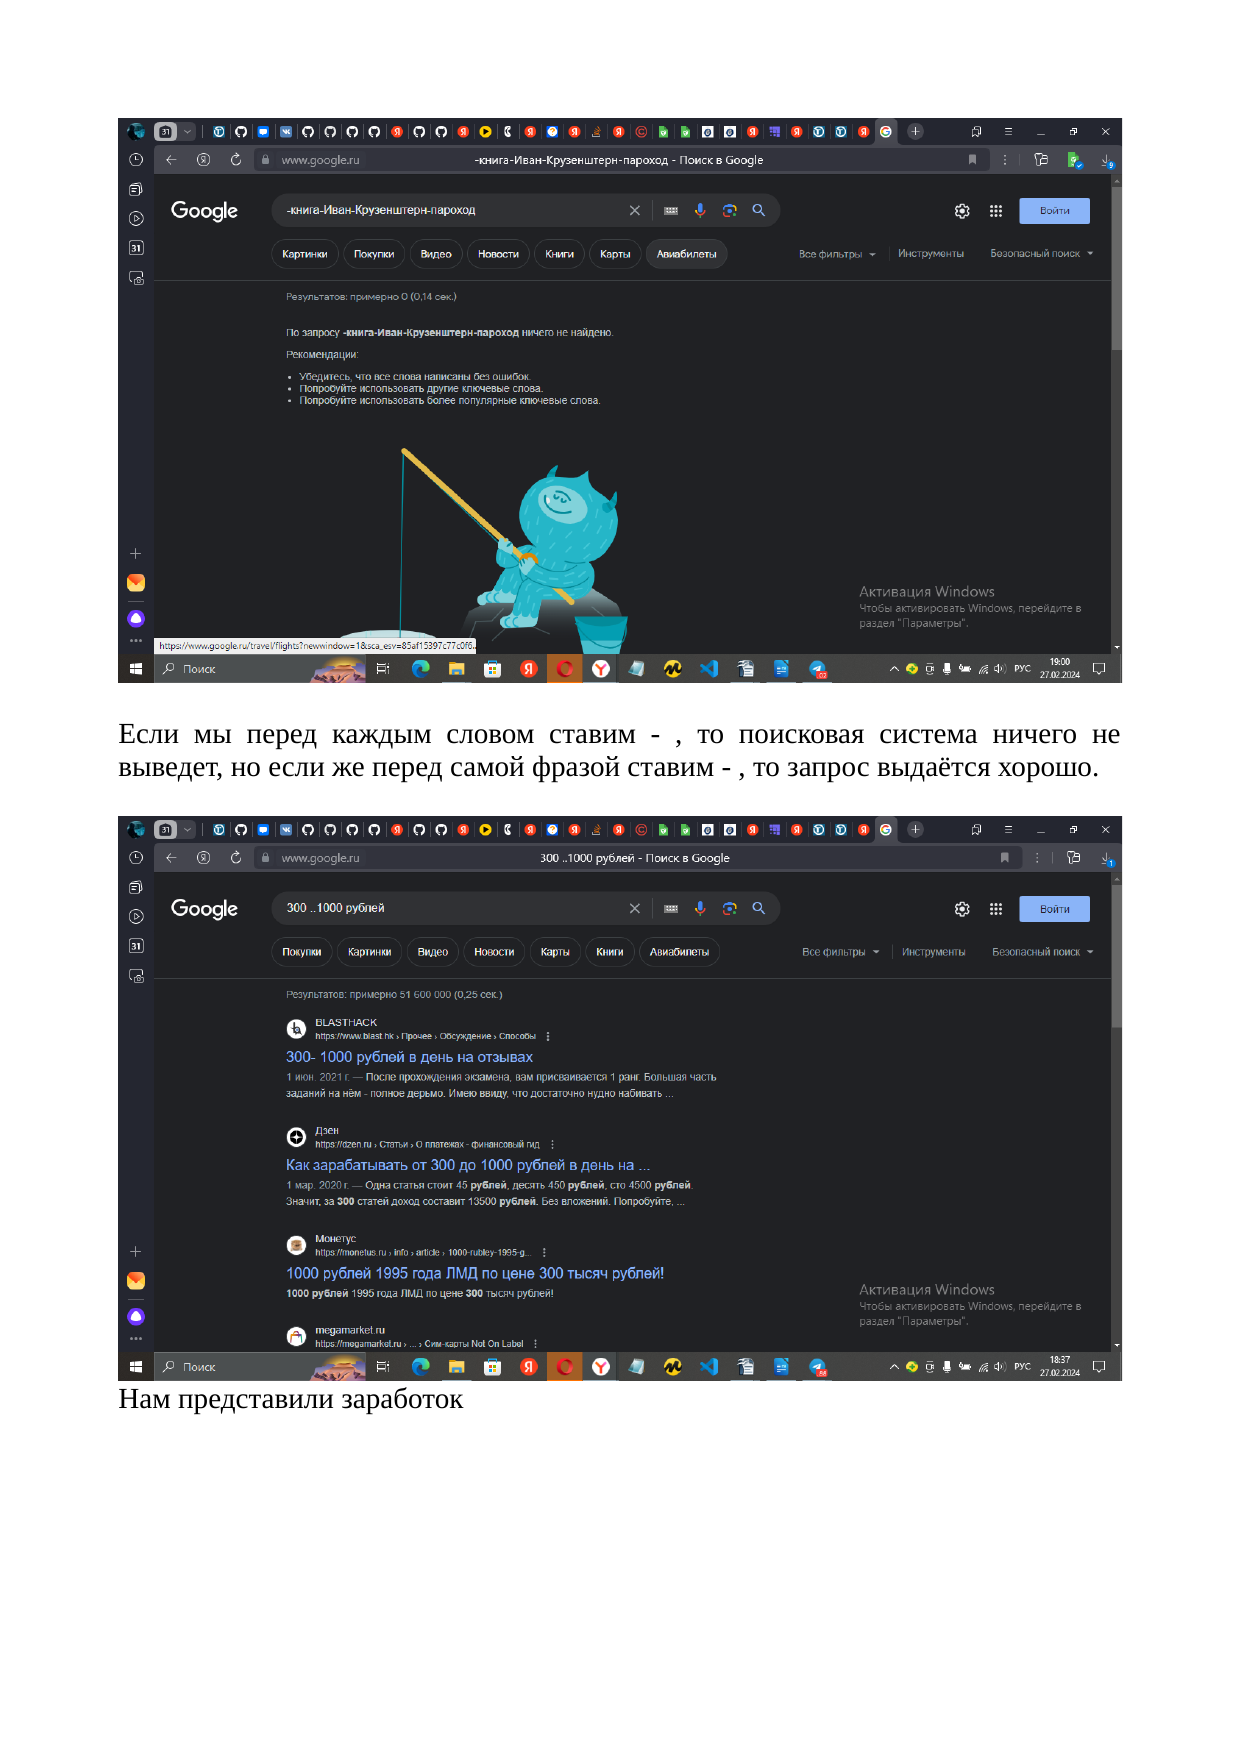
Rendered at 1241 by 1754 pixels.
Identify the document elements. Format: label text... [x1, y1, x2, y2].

picture [118, 118, 1123, 683]
text Нам представили заработок [118, 1381, 1122, 1414]
text Если мы перед каждым словом ставим - , то поисковая система ничего не выведет, но если же перед самой фразой ставим - , то запрос выдаётся хорошо. [118, 716, 1122, 783]
picture [118, 816, 1123, 1381]
